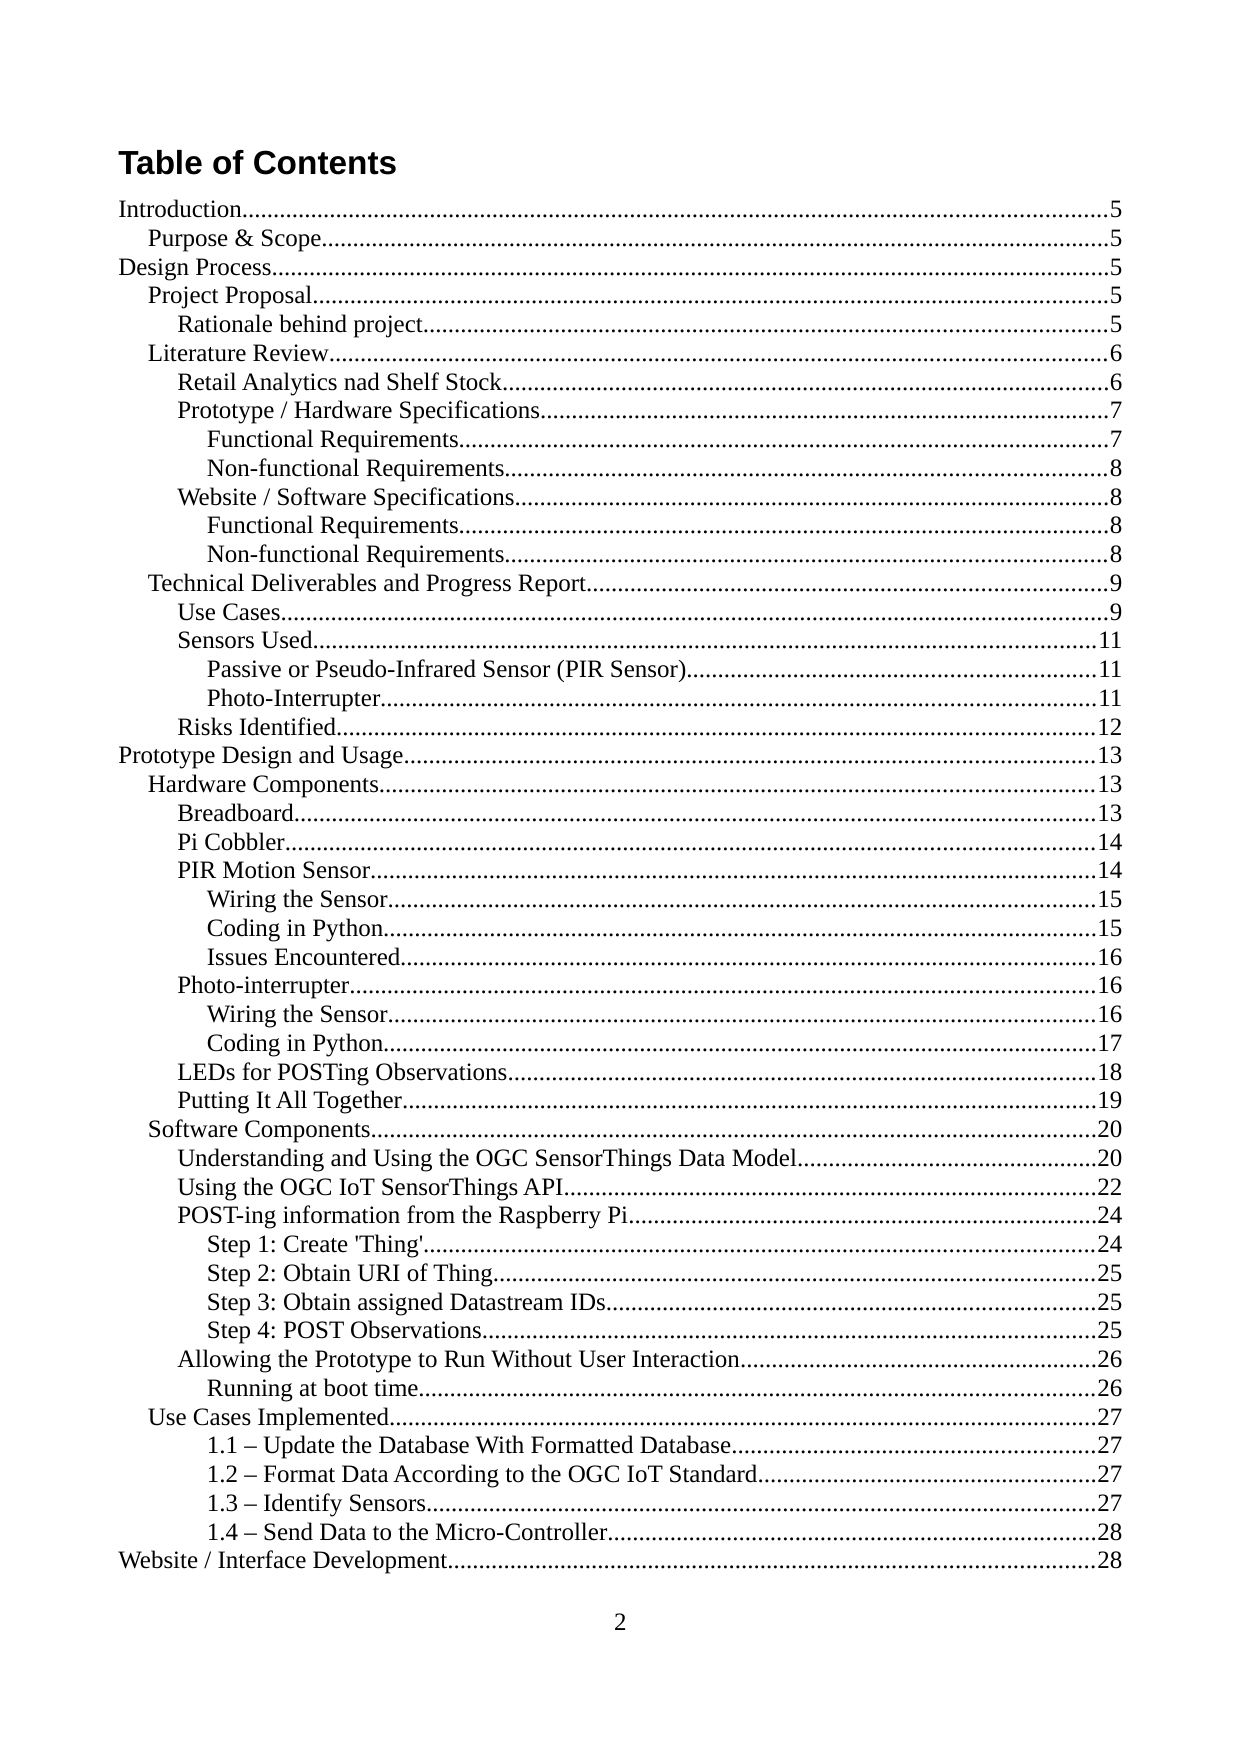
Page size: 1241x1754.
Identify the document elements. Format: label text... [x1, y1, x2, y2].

text 1.3 – Identify Sensors 27 [207, 1488, 1122, 1517]
text Hardware Components 13 [148, 769, 1122, 798]
text Software Components 20 [148, 1114, 1122, 1143]
text Issues Encountered 16 [207, 942, 1122, 970]
text Coding in Python 17 [207, 1028, 1122, 1057]
text Introduction 5 [118, 194, 1122, 223]
text 1.2 – Format Data According to the OGC IoT Standard 27 [207, 1459, 1122, 1488]
text Allowing the Prototype to Run Without User Interaction 26 [177, 1344, 1122, 1373]
text Website / Software Specifications 8 [177, 482, 1122, 510]
text Step 4: POST Observations 25 [207, 1315, 1122, 1344]
text Step 2: Obtain URI of Thing 25 [207, 1258, 1122, 1287]
text Passive or Pseudo-Infrared Sensor (PIR Sensor) 11 [207, 654, 1122, 683]
text Functional Requirements 7 [207, 424, 1122, 453]
text POST-ing information from the Raspberry Pi 24 [177, 1200, 1122, 1229]
text Breadboard 13 [177, 798, 1122, 827]
text Risks Identified 12 [177, 712, 1122, 740]
text Use Cases 9 [177, 597, 1122, 625]
text LEDs for POSTing Observations 18 [177, 1057, 1122, 1085]
text 1.1 – Update the Database With Formatted Database 27 [207, 1430, 1122, 1459]
text Prototype / Hardware Specifications 7 [177, 395, 1122, 424]
text 1.4 – Send Data to the Micro-Controller 28 [207, 1517, 1122, 1545]
text Purpose & Scope 5 [148, 223, 1122, 252]
text Photo-interrupter 16 [177, 970, 1122, 999]
text Pi Cobbler 14 [177, 827, 1122, 855]
text Running at boot time 26 [207, 1373, 1122, 1402]
text Rationale behind project 5 [177, 309, 1122, 338]
text Using the OGC IoT SensorThings API 22 [177, 1172, 1122, 1200]
text Sensors Used 11 [177, 625, 1122, 654]
text PIR Motion Sensor 14 [177, 855, 1122, 884]
text Wiring the Sensor 16 [207, 999, 1122, 1028]
text Prototype Design and Usage 13 [118, 740, 1122, 769]
text Understanding and Using the OGC SensorThings Data Model 20 [177, 1143, 1122, 1172]
text Website / Interface Development 28 [118, 1545, 1122, 1574]
text Wiring the Sensor 15 [207, 884, 1122, 913]
text Technical Deliverables and Progress Report 9 [148, 568, 1122, 597]
text Literature Review 6 [148, 338, 1122, 367]
text Functional Requirements 8 [207, 510, 1122, 539]
text Retail Analytics nad Shelf Stock 6 [177, 367, 1122, 395]
subtitle Table of Contents [118, 143, 1122, 182]
text Coding in Python 15 [207, 913, 1122, 942]
text Putting It All Together 19 [177, 1085, 1122, 1114]
text Design Process 5 [118, 252, 1122, 280]
text Use Cases Implemented 27 [148, 1402, 1122, 1430]
text Non-functional Requirements 8 [207, 539, 1122, 568]
text Non-functional Requirements 8 [207, 453, 1122, 482]
text Step 1: Create 'Thing' 24 [207, 1229, 1122, 1258]
text Step 3: Obtain assigned Datastream IDs 25 [207, 1287, 1122, 1315]
text Project Proposal 5 [148, 280, 1122, 309]
text Photo-Interrupter 11 [207, 683, 1122, 712]
